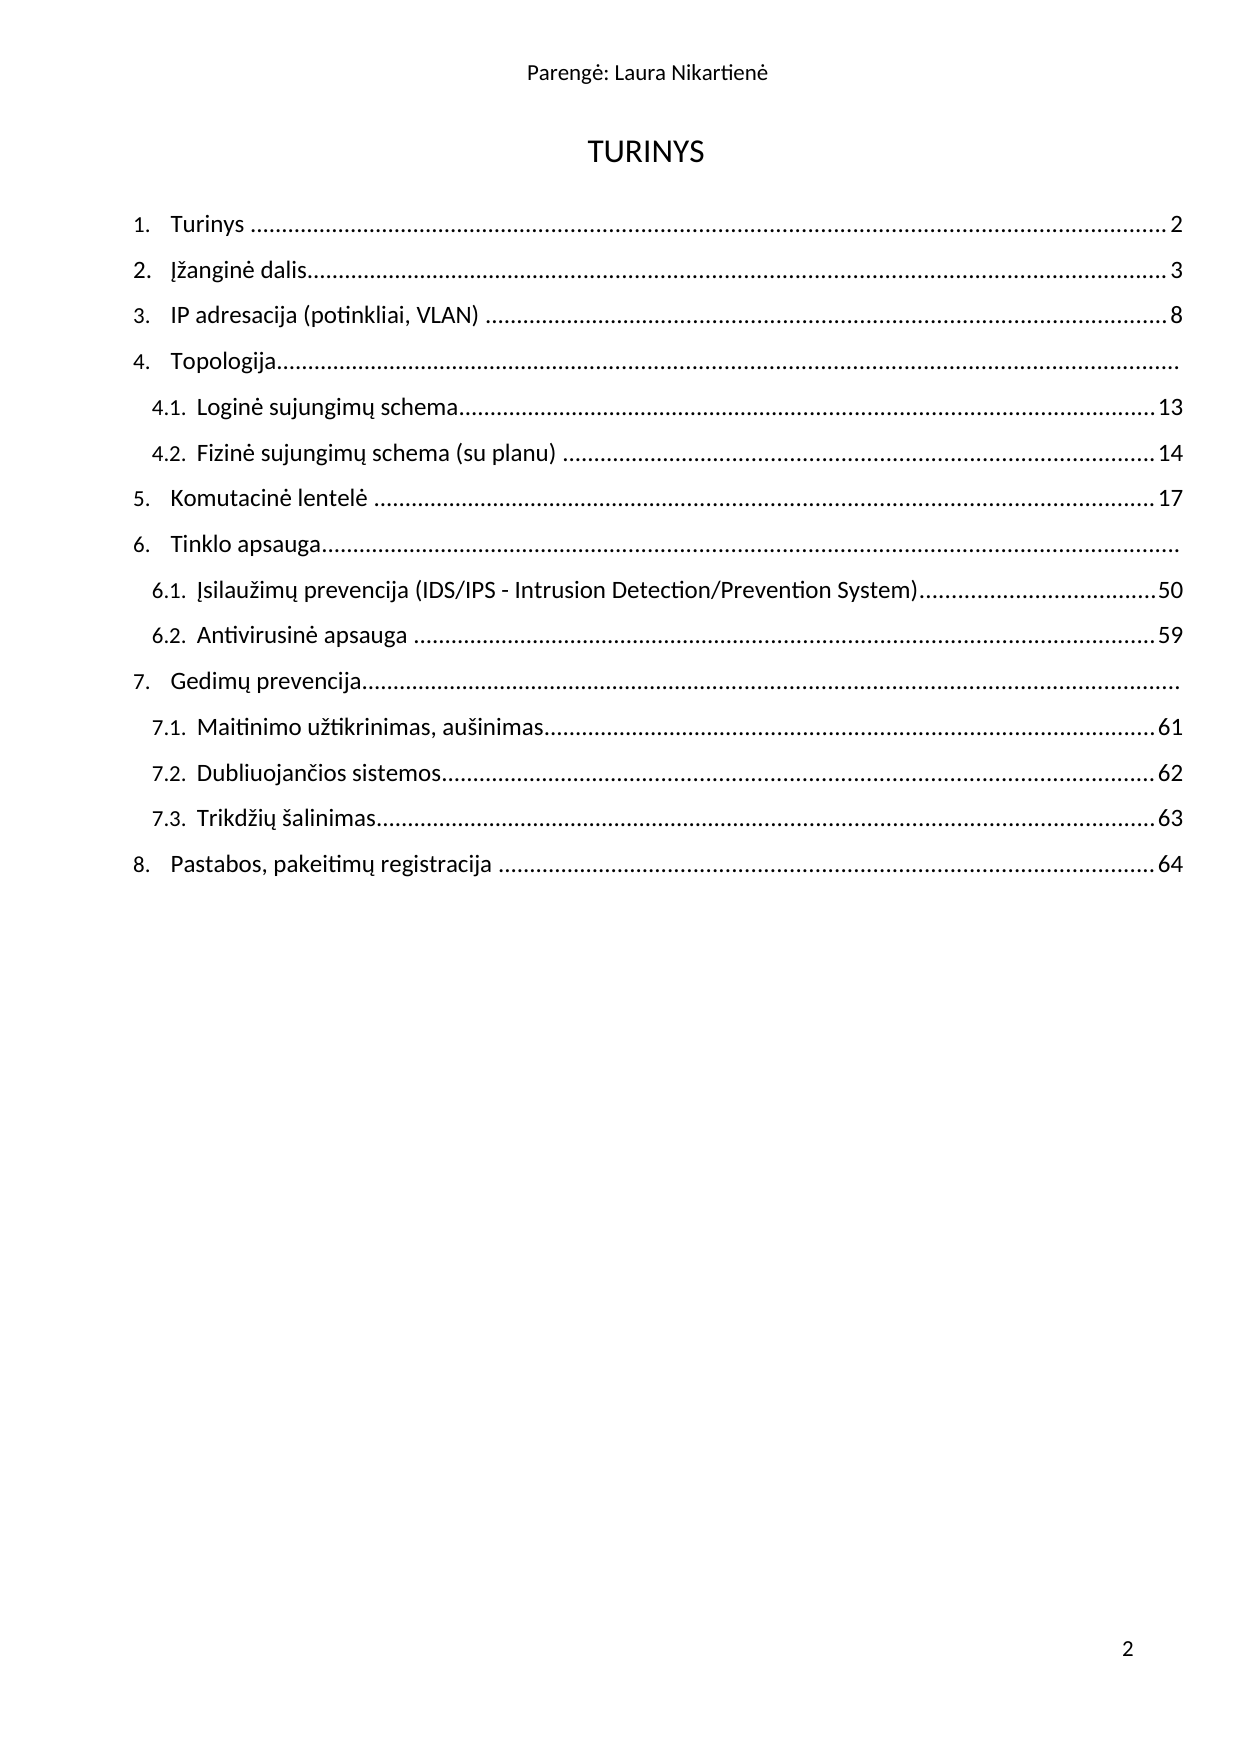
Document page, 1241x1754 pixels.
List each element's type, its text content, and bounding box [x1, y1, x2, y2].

list Antivirusinė apsauga 59 [131, 619, 1183, 650]
list Topologija [112, 345, 1183, 376]
list Loginė sujungimų schema 13 [131, 391, 1183, 421]
list Trikdžių šalinimas 63 [131, 802, 1183, 833]
list Dubliuojančios sistemos 62 [131, 757, 1183, 787]
list Komutacinė lentelė 17 [112, 482, 1183, 513]
list Įžanginė dalis 3 [112, 254, 1183, 284]
list Tinklo apsauga [112, 528, 1183, 559]
list IP adresacija (potinkliai, VLAN) 8 [112, 299, 1183, 330]
list Pastabos, pakeitimų registracija 64 [112, 848, 1183, 879]
list Fizinė sujungimų schema (su planu) 14 [131, 437, 1183, 467]
list Maitinimo užtikrinimas, aušinimas 61 [131, 711, 1183, 742]
list Turinys 2 [112, 208, 1183, 238]
list Gedimų prevencija [112, 665, 1183, 696]
list Įsilaužimų prevencija (IDS/IPS - Intrusion Detection/Prevention System) 50 [131, 574, 1183, 604]
text TURINYS [112, 130, 1179, 171]
